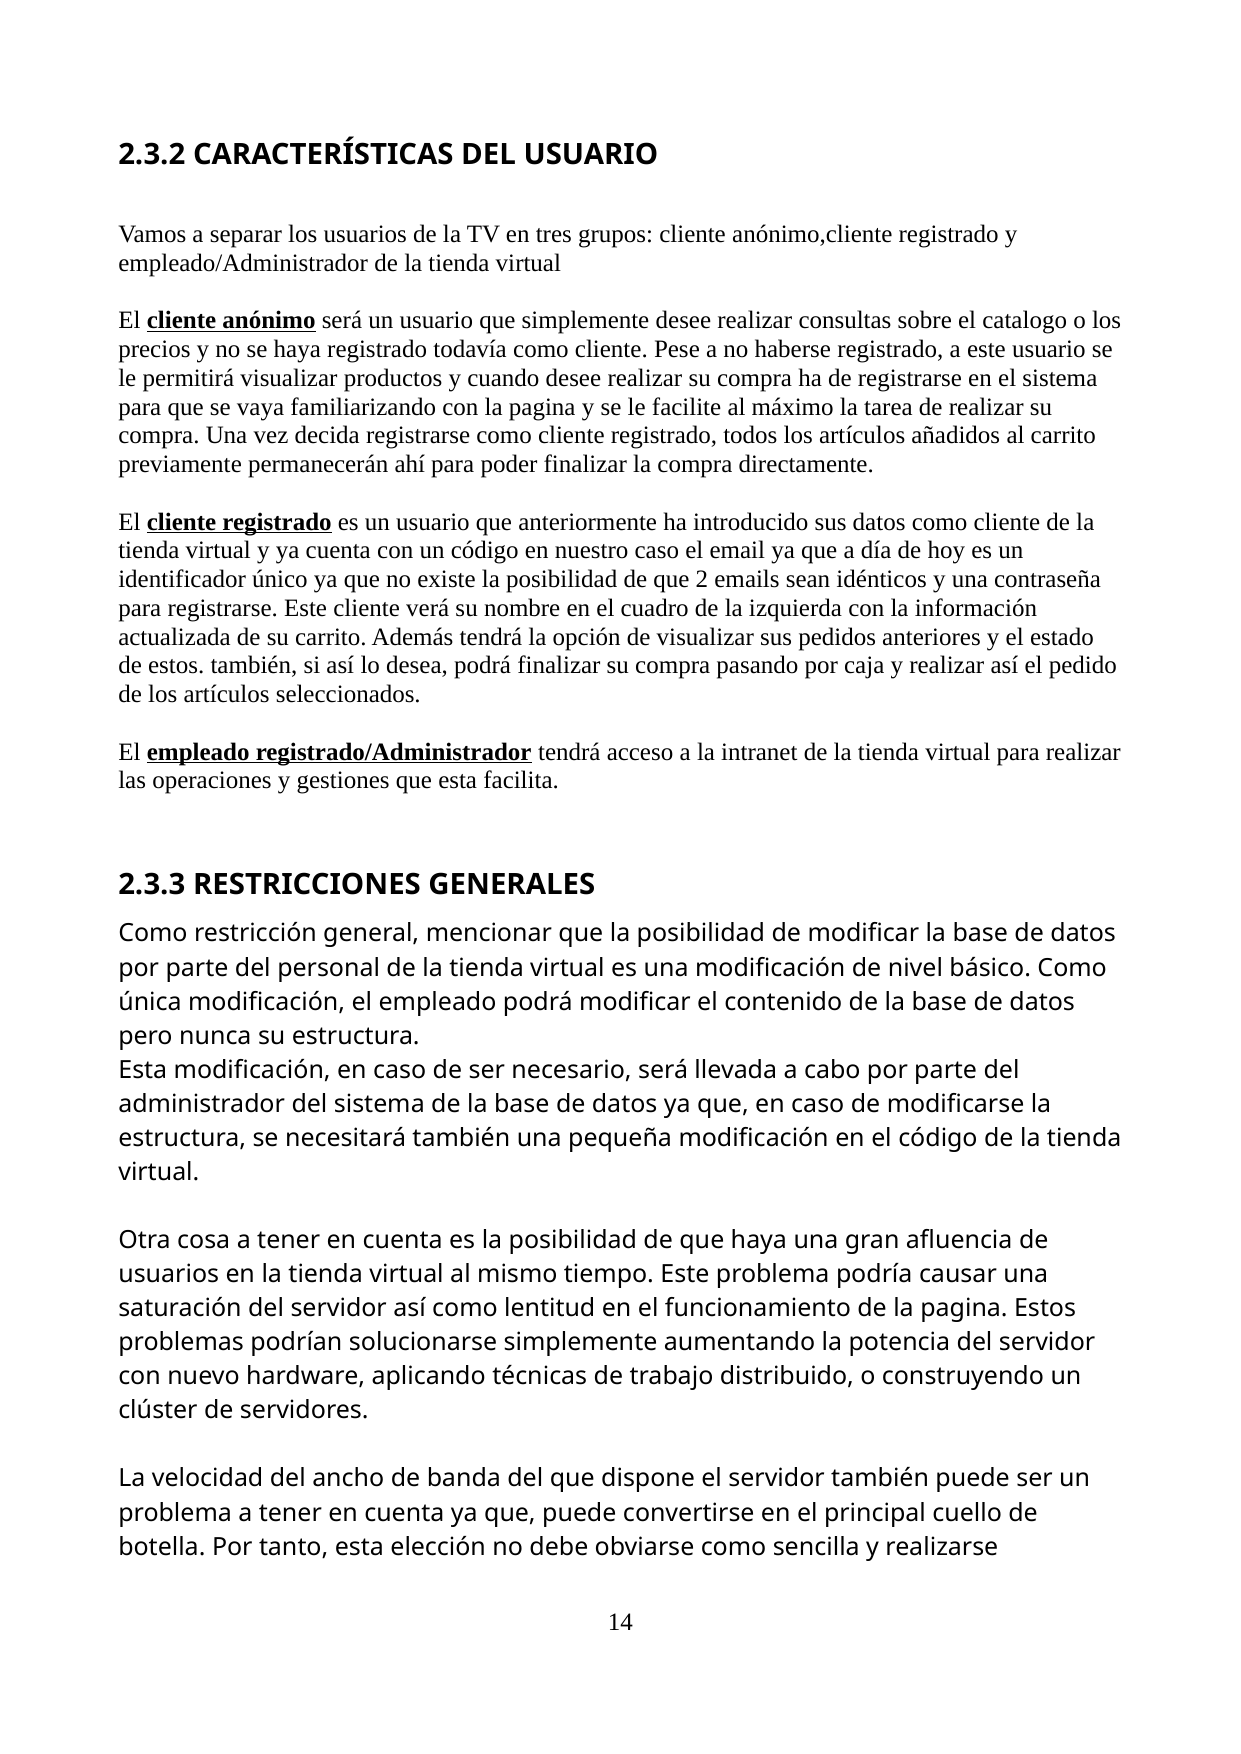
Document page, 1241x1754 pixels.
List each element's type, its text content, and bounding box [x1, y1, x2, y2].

text La velocidad del ancho de banda del que dispone el servidor también puede ser un problema a tener en cuenta ya que, puede convertirse en el principal cuello de botella. Por tanto, esta elección no debe obviarse como sencilla y realizarse [118, 1460, 1122, 1562]
text Como restricción general, mencionar que la posibilidad de modificar la base de datos por parte del personal de la tienda virtual es una modificación de nivel básico. Como única modificación, el empleado podrá modificar el contenido de la base de datos pero nunca su estructura. [118, 915, 1122, 1051]
text Esta modificación, en caso de ser necesario, será llevada a cabo por parte del administrador del sistema de la base de datos ya que, en caso de modificarse la estructura, se necesitará también una pequeña modificación en el código de la tienda virtual. [118, 1051, 1122, 1188]
text El cliente registrado es un usuario que anteriormente ha introducido sus datos como cliente de la tienda virtual y ya cuenta con un código en nuestro caso el email ya que a día de hoy es un identificador único ya que no existe la posibilidad de que 2 emails sean idénticos y una contraseña para registrarse. Este cliente verá su nombre en el cuadro de la izquierda con la información actualizada de su carrito. Además tendrá la opción de visualizar sus pedidos anteriores y el estado de estos. también, si así lo desea, podrá finalizar su compra pasando por caja y realizar así el pedido de los artículos seleccionados. [118, 507, 1122, 708]
text El cliente anónimo será un usuario que simplemente desee realizar consultas sobre el catalogo o los precios y no se haya registrado todavía como cliente. Pese a no haberse registrado, a este usuario se le permitirá visualizar productos y cuando desee realizar su compra ha de registrarse en el sistema para que se vaya familiarizando con la pagina y se le facilite al máximo la tarea de realizar su compra. Una vez decida registrarse como cliente registrado, todos los artículos añadidos al carrito previamente permanecerán ahí para poder finalizar la compra directamente. [118, 306, 1122, 478]
text Vamos a separar los usuarios de la TV en tres grupos: cliente anónimo,cliente registrado y empleado/Administrador de la tienda virtual [118, 219, 1122, 277]
subtitle 2.3.3 RESTRICCIONES GENERALES [118, 863, 1122, 903]
text Otra cosa a tener en cuenta es la posibilidad de que haya una gran afluencia de usuarios en la tienda virtual al mismo tiempo. Este problema podría causar una saturación del servidor así como lentitud en el funcionamiento de la pagina. Estos problemas podrían solucionarse simplemente aumentando la potencia del servidor con nuevo hardware, aplicando técnicas de trabajo distribuido, o construyendo un clúster de servidores. [118, 1222, 1122, 1426]
subtitle 2.3.2 CARACTERÍSTICAS DEL USUARIO [118, 133, 1122, 173]
text El empleado registrado/Administrador tendrá acceso a la intranet de la tienda virtual para realizar las operaciones y gestiones que esta facilita. [118, 737, 1122, 794]
